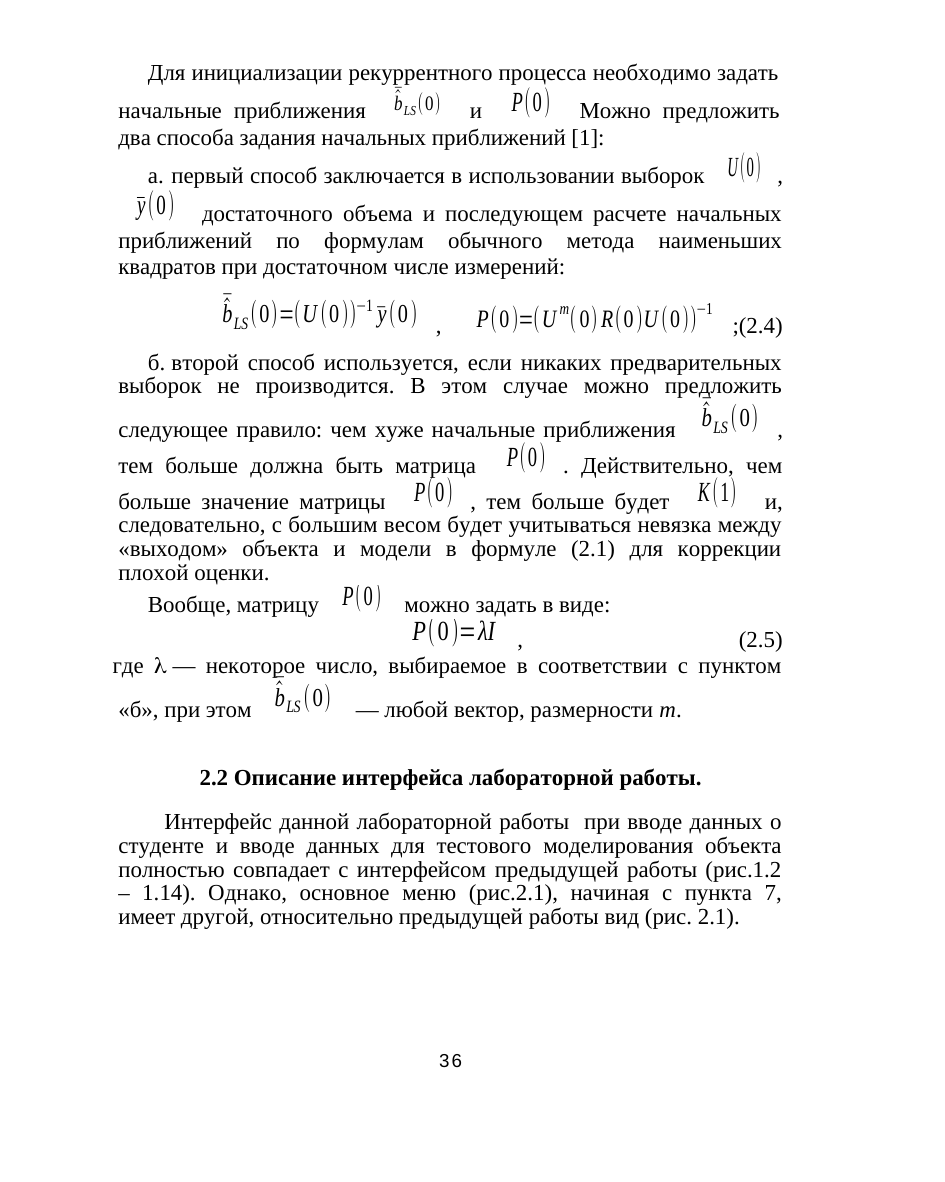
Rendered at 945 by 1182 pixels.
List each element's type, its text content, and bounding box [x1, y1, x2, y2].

text Интерфейс данной лабораторной работы при вводе данных о студенте и вводе данных для тестового моделирования объекта полностью совпадает с интерфейсом предыдущей работы (рис.1.2 – 1.14). Однако, основное меню (рис.2.1), начиная с пункта 7, имеет другой, относительно предыдущей работы вид (рис. 2.1). [118, 811, 783, 929]
text , (2.5) [118, 620, 783, 654]
text где  — некоторое число, выбираемое в соответствии с пунктом «б», при этом — любой вектор, размерности m. [112, 654, 783, 722]
text Вообще, матрицу можно задать в виде: [118, 585, 783, 620]
text а. первый способ заключается в использовании выборок , достаточного объема и последующем расчете начальных приближений по формулам обычного метода наименьших квадратов при достаточном числе измерений: [118, 150, 783, 279]
text 2.2 Описание интерфейса лабораторной работы. [118, 766, 783, 790]
text б. второй способ используется, если никаких предварительных выборок не производится. В этом случае можно предложить следующее правило: чем хуже начальные приближения , тем больше должна быть матрица . Действительно, чем больше значение матрицы , тем больше будет и, следовательно, с большим весом будет учитываться невязка между «выходом» объекта и модели в формуле (2.1) для коррекции плохой оценки. [118, 351, 783, 585]
text , ; (2.4) [118, 292, 783, 339]
text Для инициализации рекуррентного процесса необходимо задать начальные приближения и Можно предложить два способа задания начальных приближений [1]: [118, 59, 780, 150]
